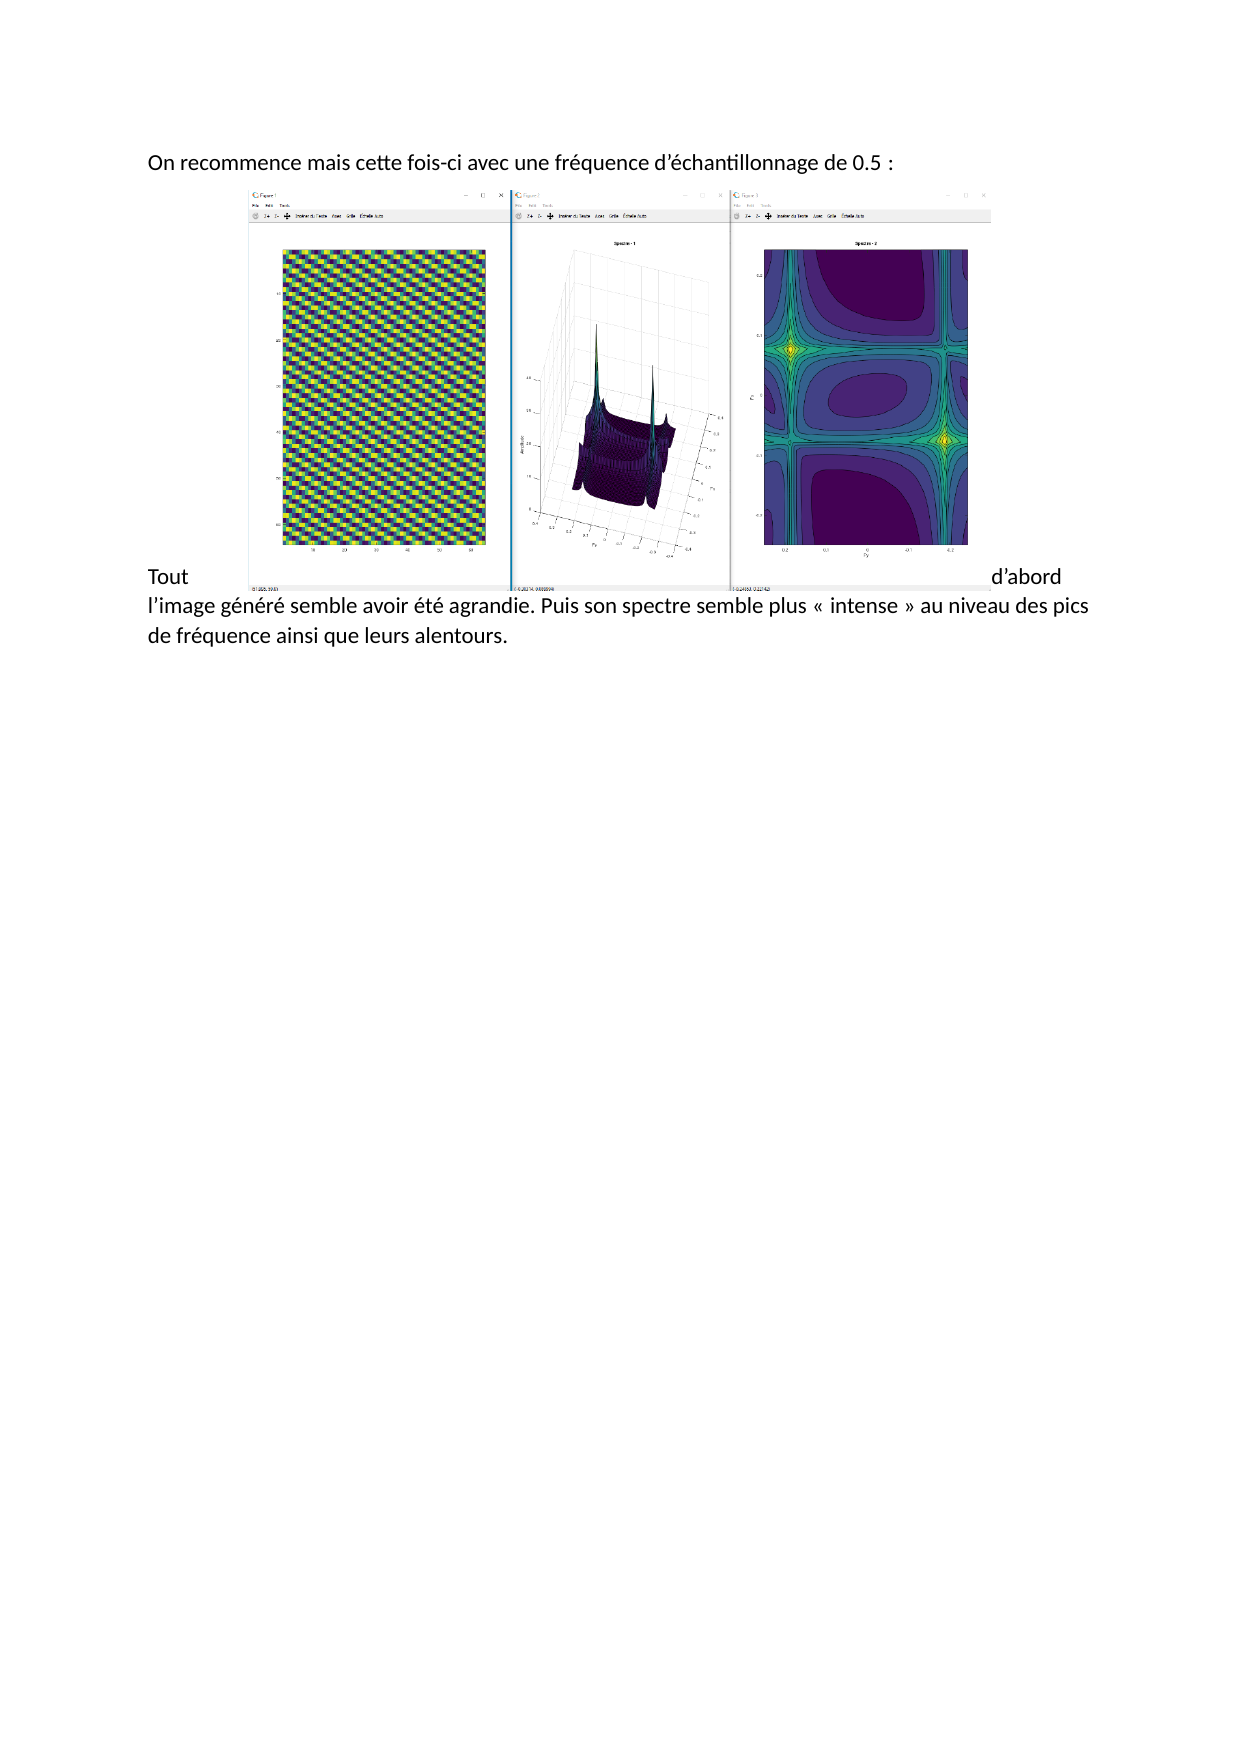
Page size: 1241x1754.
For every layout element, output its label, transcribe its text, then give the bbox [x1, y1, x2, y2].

text On recommence mais cette fois-ci avec une fréquence d’échantillonnage de 0.5 : [148, 148, 1093, 176]
text Tout d’abord l’image généré semble avoir été agrandie. Puis son spectre semble plus « intense » au niveau des pics de fréquence ainsi que leurs alentours. [148, 562, 1093, 649]
